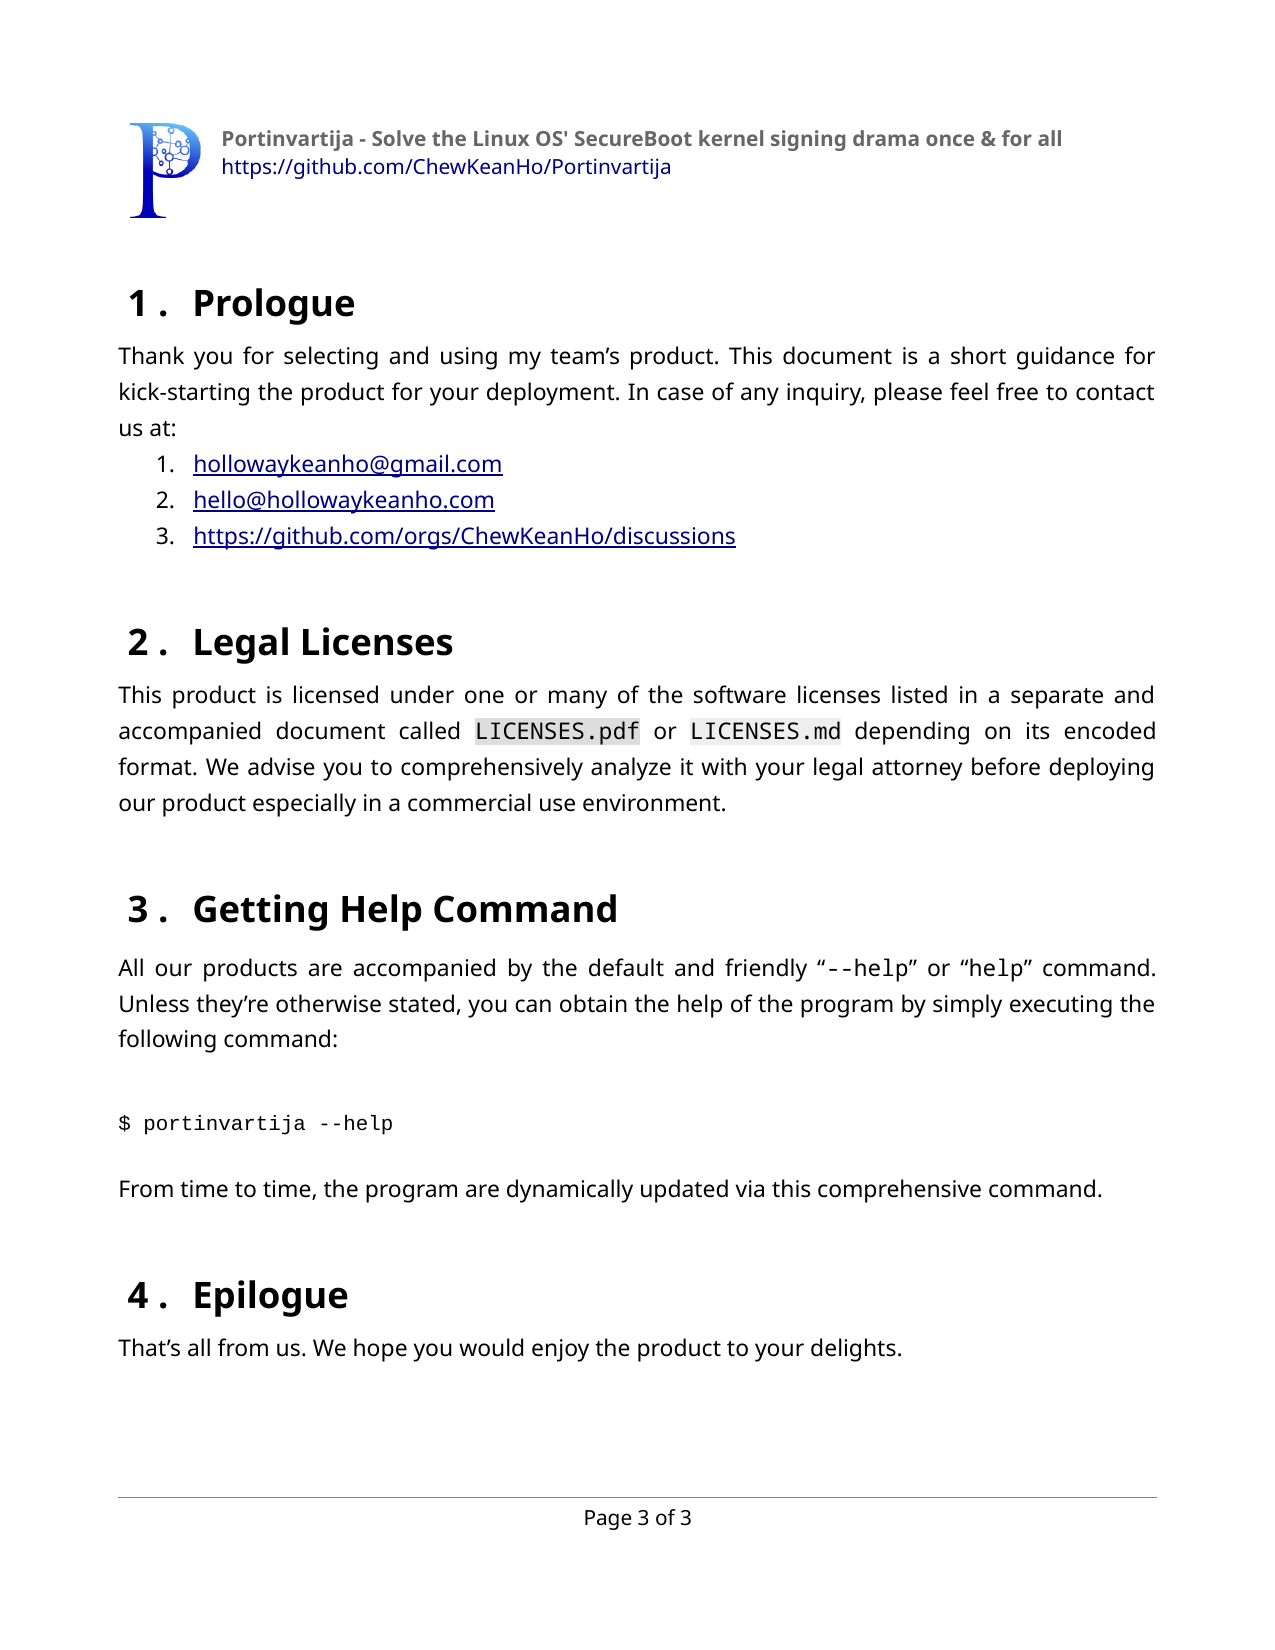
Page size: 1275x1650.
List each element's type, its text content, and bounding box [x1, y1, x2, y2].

text $ portinvartija --help [118, 1113, 1157, 1137]
list hollowaykeanho@gmail.com [156, 448, 1157, 479]
list hello@hollowaykeanho.com [156, 484, 1157, 515]
subtitle Legal Licenses [118, 617, 1157, 666]
text From time to time, the program are dynamically updated via this comprehensive command. [118, 1173, 1157, 1204]
text This product is licensed under one or many of the software licenses listed in a separate and accompanied document called LICENSES.pdf or LICENSES.md depending on its encoded format. We advise you to comprehensively analyze it with your legal attorney before deploying our product especially in a commercial use environment. [118, 679, 1157, 818]
picture [118, 123, 212, 218]
subtitle Prologue [118, 278, 1157, 327]
text That’s all from us. We hope you would enjoy the product to your delights. [118, 1332, 1157, 1363]
text All our products are accompanied by the default and friendly “--help” or “help” command. Unless they’re otherwise stated, you can obtain the help of the program by simply executing the following command: [118, 952, 1157, 1055]
list https://github.com/orgs/ChewKeanHo/discussions [156, 520, 1157, 551]
subtitle Epilogue [118, 1269, 1157, 1319]
text Thank you for selecting and using my team’s product. This document is a short guidance for kick-starting the product for your deployment. In case of any inquiry, please feel free to contact us at: [118, 340, 1157, 443]
subtitle Getting Help Command [118, 883, 1157, 933]
